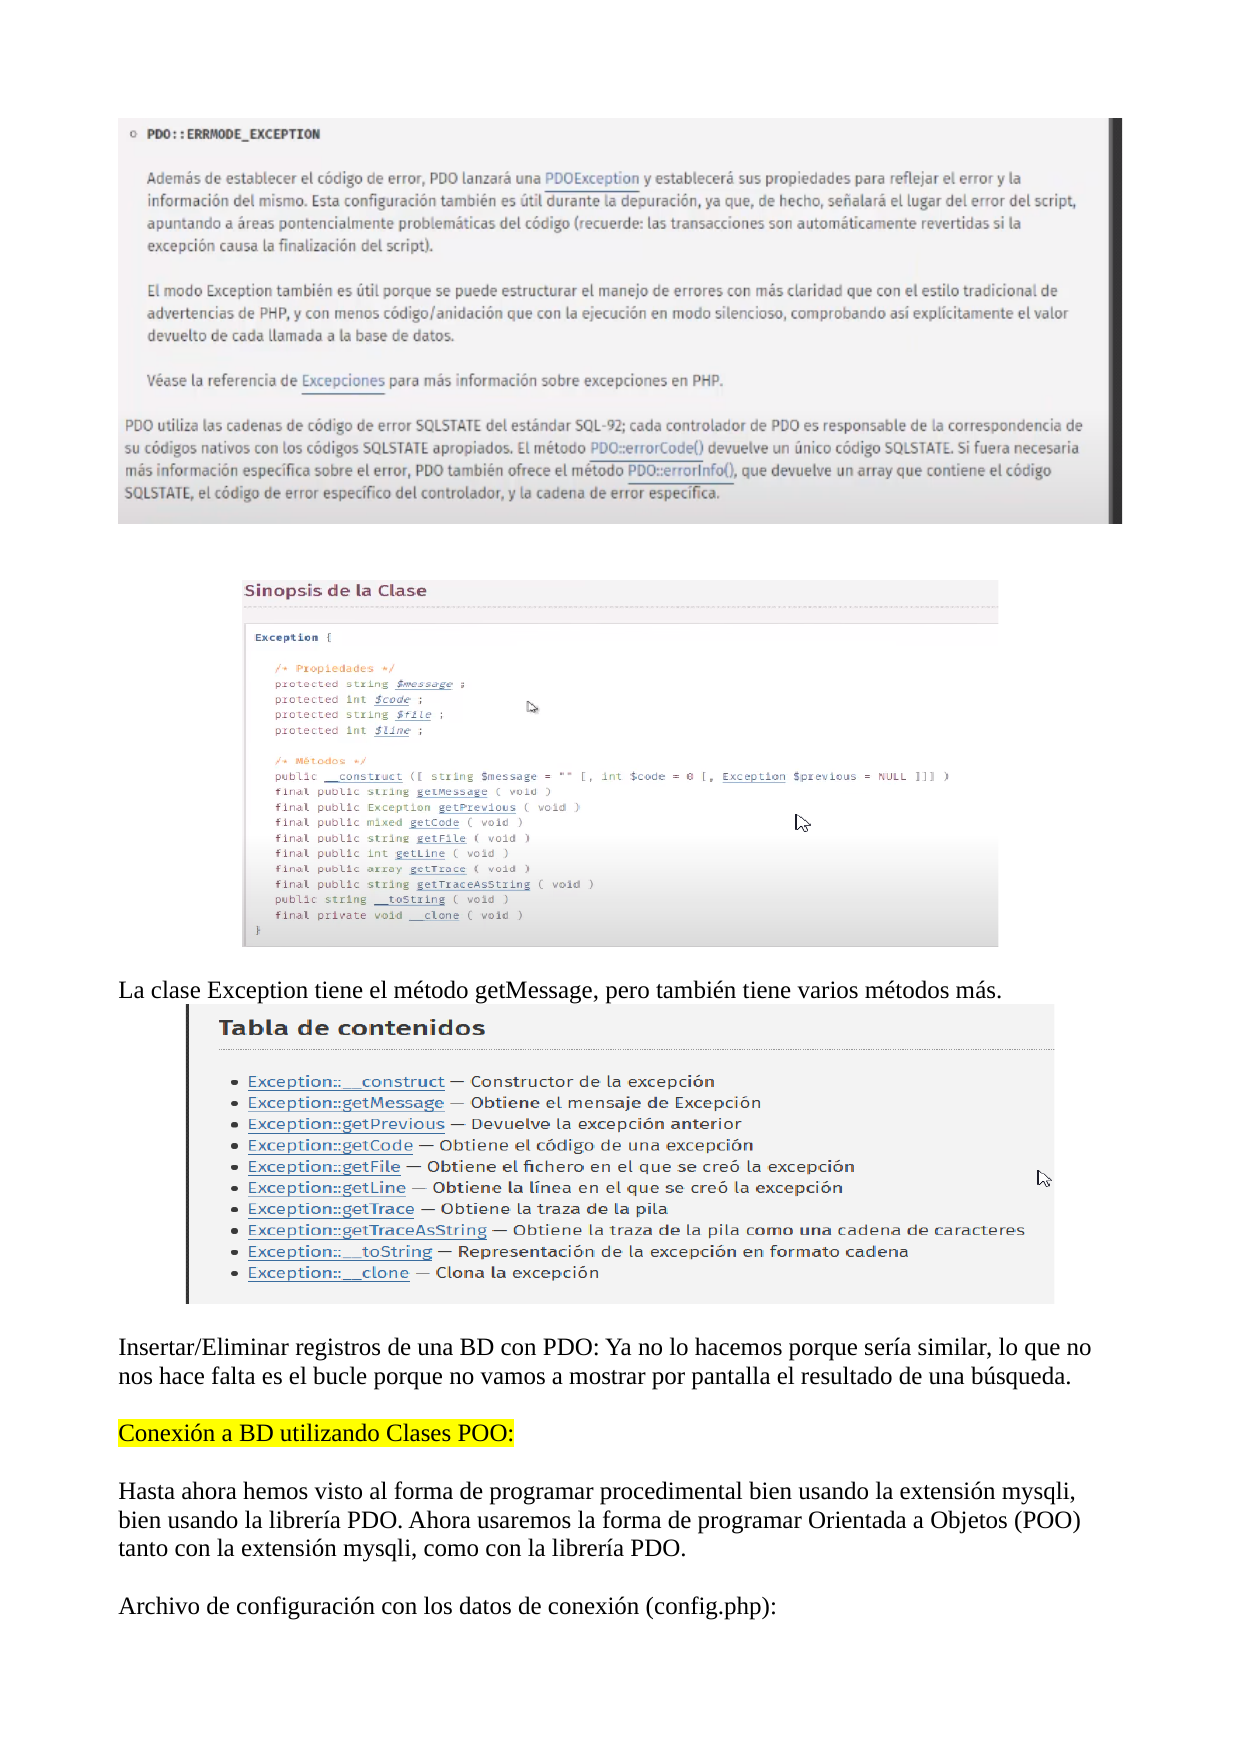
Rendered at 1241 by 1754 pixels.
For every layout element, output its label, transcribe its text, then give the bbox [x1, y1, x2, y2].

picture [118, 118, 1123, 524]
text Archivo de configuración con los datos de conexión (config.php): [118, 1591, 1122, 1620]
picture [242, 580, 999, 947]
text Insertar/Eliminar registros de una BD con PDO: Ya no lo hacemos porque sería similar, lo que no nos hace falta es el bucle porque no vamos a mostrar por pantalla el resultado de una búsqueda. [118, 1332, 1122, 1390]
text Hasta ahora hemos visto al forma de programar procedimental bien usando la extensión mysqli, bien usando la librería PDO. Ahora usaremos la forma de programar Orientada a Objetos (POO) tanto con la extensión mysqli, como con la librería PDO. [118, 1476, 1122, 1562]
text Conexión a BD utilizando Clases POO: [118, 1418, 1122, 1447]
text La clase Exception tiene el método getMessage, pero también tiene varios métodos más. [118, 975, 1122, 1004]
picture [185, 1004, 1055, 1304]
